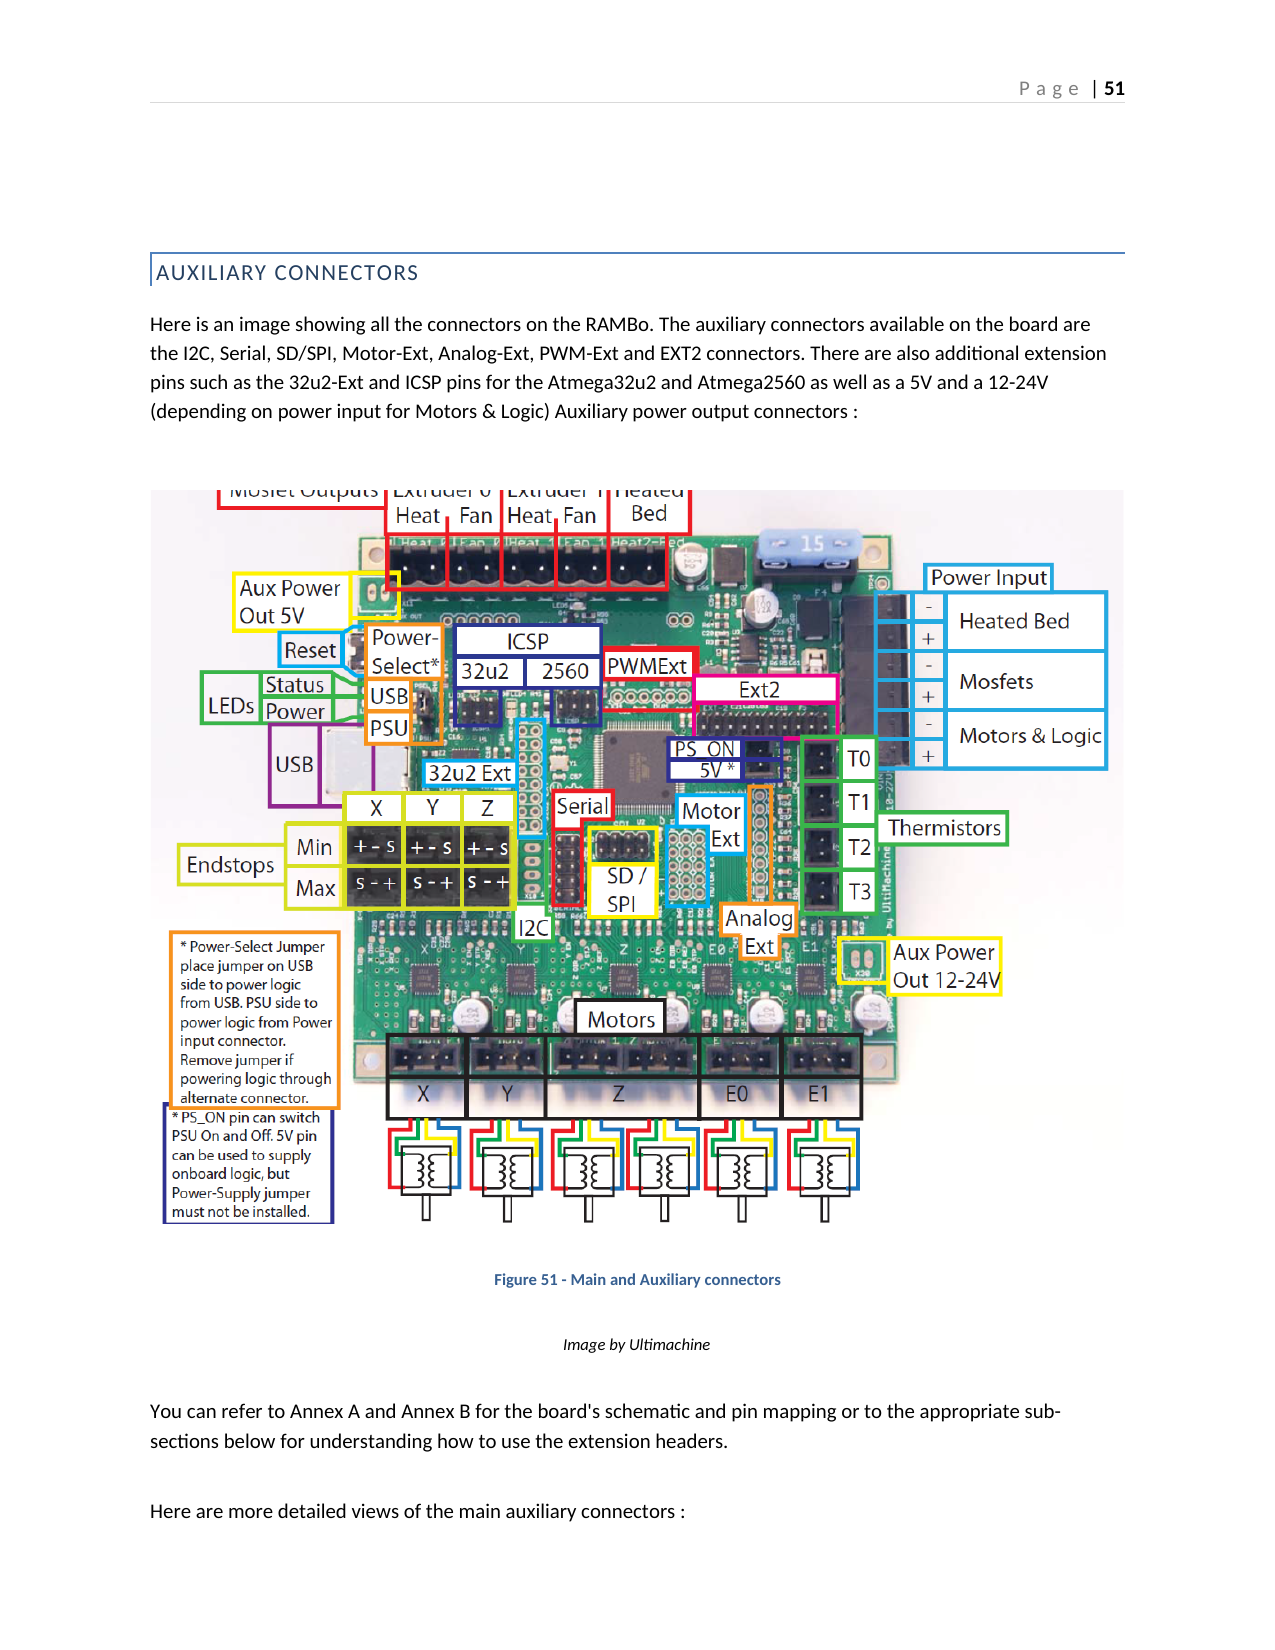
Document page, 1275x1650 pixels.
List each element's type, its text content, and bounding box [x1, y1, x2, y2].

text Image by Ultimachine [150, 1334, 1125, 1354]
text Here is an image showing all the connectors on the RAMBo. The auxiliary connectors available on the board are the I2C, Serial, SD/SPI, Motor-Ext, Analog-Ext, PWM-Ext and EXT2 connectors. There are also additional extension pins such as the 32u2-Ext and ICSP pins for the Atmega32u2 and Atmega2560 as well as a 5V and a 12-24V (depending on power input for Motors & Logic) Auxiliary power output connectors : [150, 311, 1125, 424]
text Figure 51 - Main and Auxiliary connectors [150, 1269, 1125, 1289]
text You can refer to Annex A and Annex B for the board's schematic and pin mapping or to the appropriate sub-sections below for understanding how to use the extension headers. [150, 1399, 1125, 1453]
subtitle Auxiliary Connectors [152, 254, 1125, 286]
text Here are more detailed views of the main auxiliary connectors : [150, 1499, 1125, 1524]
